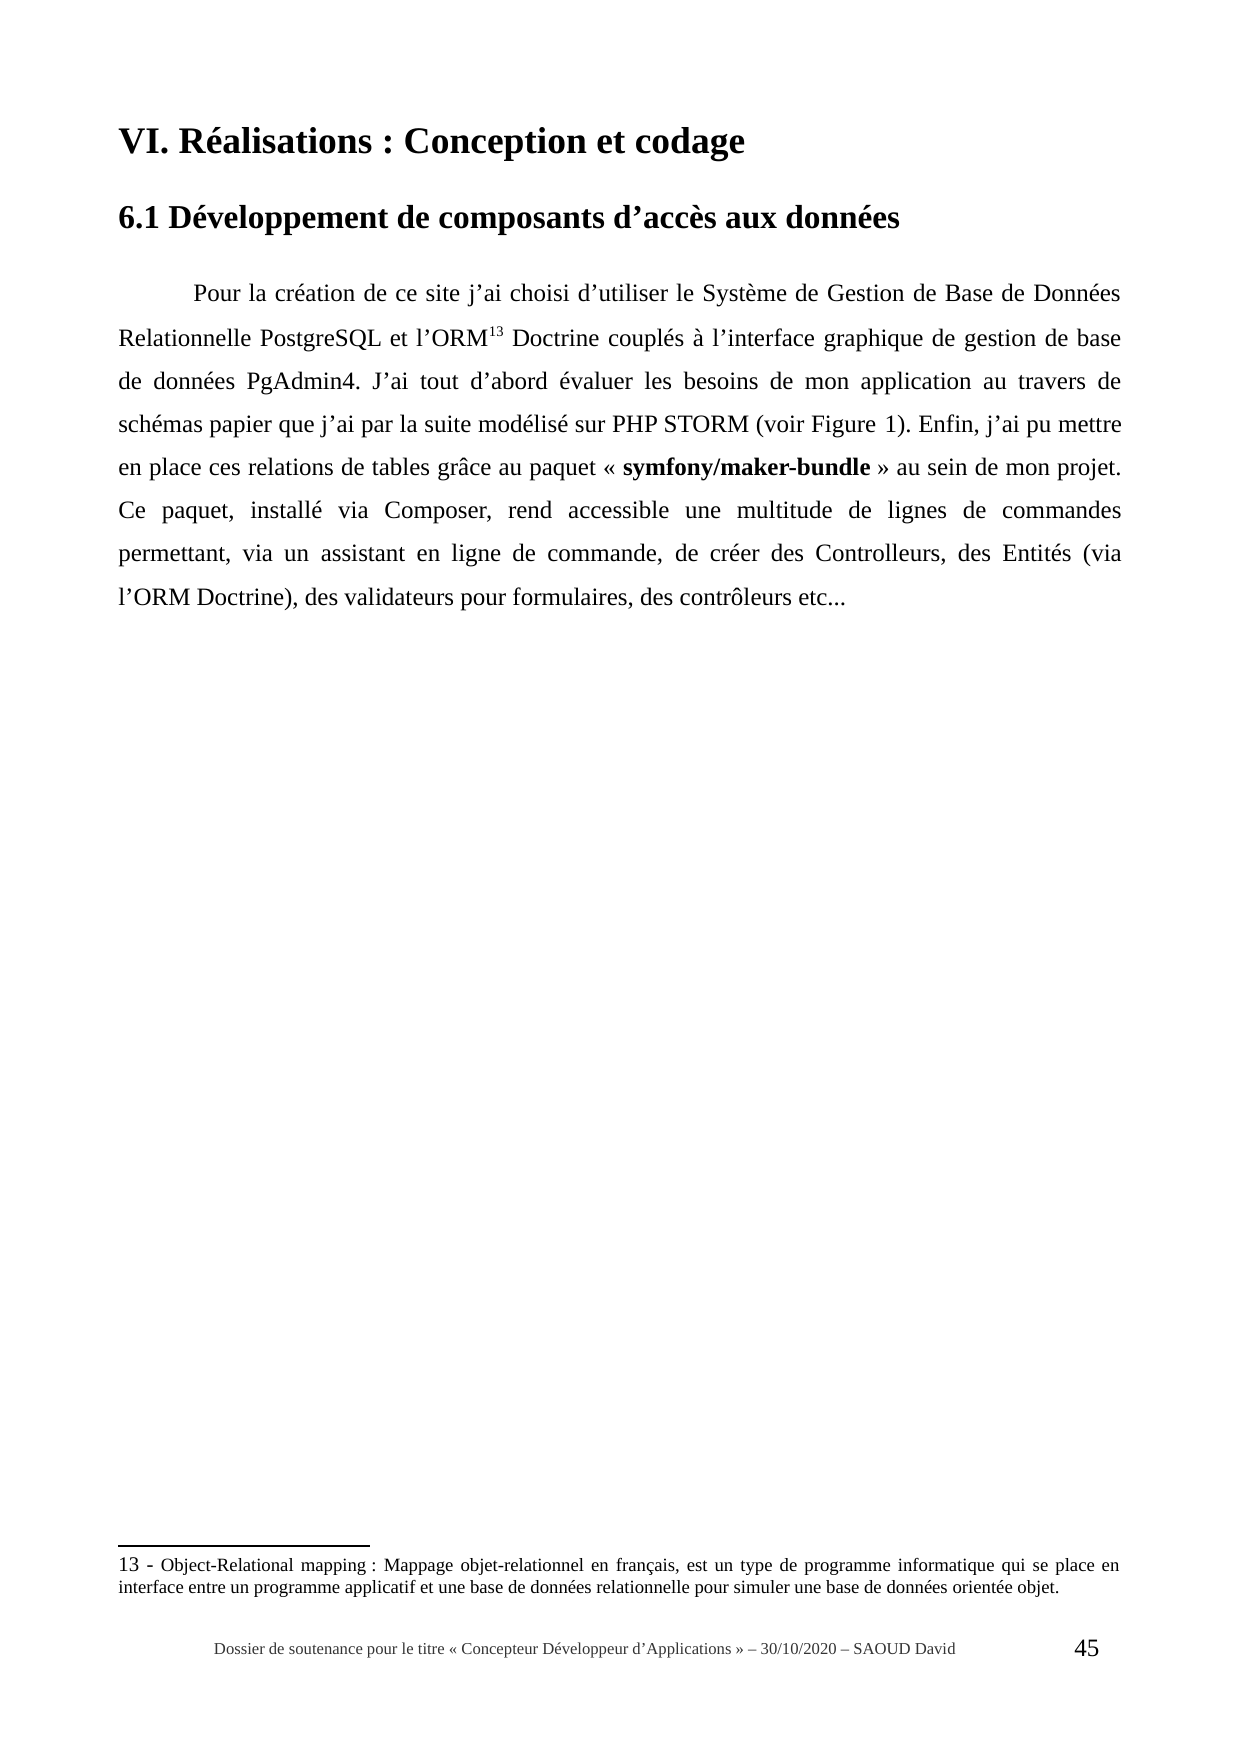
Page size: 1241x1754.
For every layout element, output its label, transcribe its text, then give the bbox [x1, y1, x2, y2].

text - Object-Relational mapping : Mappage objet-relationnel en français, est un type de programme informatique qui se place en interface entre un programme applicatif et une base de données relationnelle pour simuler une base de données orientée objet. [118, 1552, 1122, 1598]
subtitle VI. Réalisations : Conception et codage [118, 118, 1122, 161]
subtitle 6.1 Développement de composants d’accès aux données [118, 198, 1122, 236]
text Pour la création de ce site j’ai choisi d’utiliser le Système de Gestion de Base de Données Relationnelle PostgreSQL et l’ORM Doctrine couplés à l’interface graphique de gestion de base de données PgAdmin4. J’ai tout d’abord évaluer les besoins de mon application au travers de schémas papier que j’ai par la suite modélisé sur PHP STORM (voir Figure 1). Enfin, j’ai pu mettre en place ces relations de tables grâce au paquet « symfony/maker-bundle » au sein de mon projet. Ce paquet, installé via Composer, rend accessible une multitude de lignes de commandes permettant, via un assistant en ligne de commande, de créer des Controlleurs, des Entités (via l’ORM Doctrine), des validateurs pour formulaires, des contrôleurs etc... [118, 270, 1122, 610]
